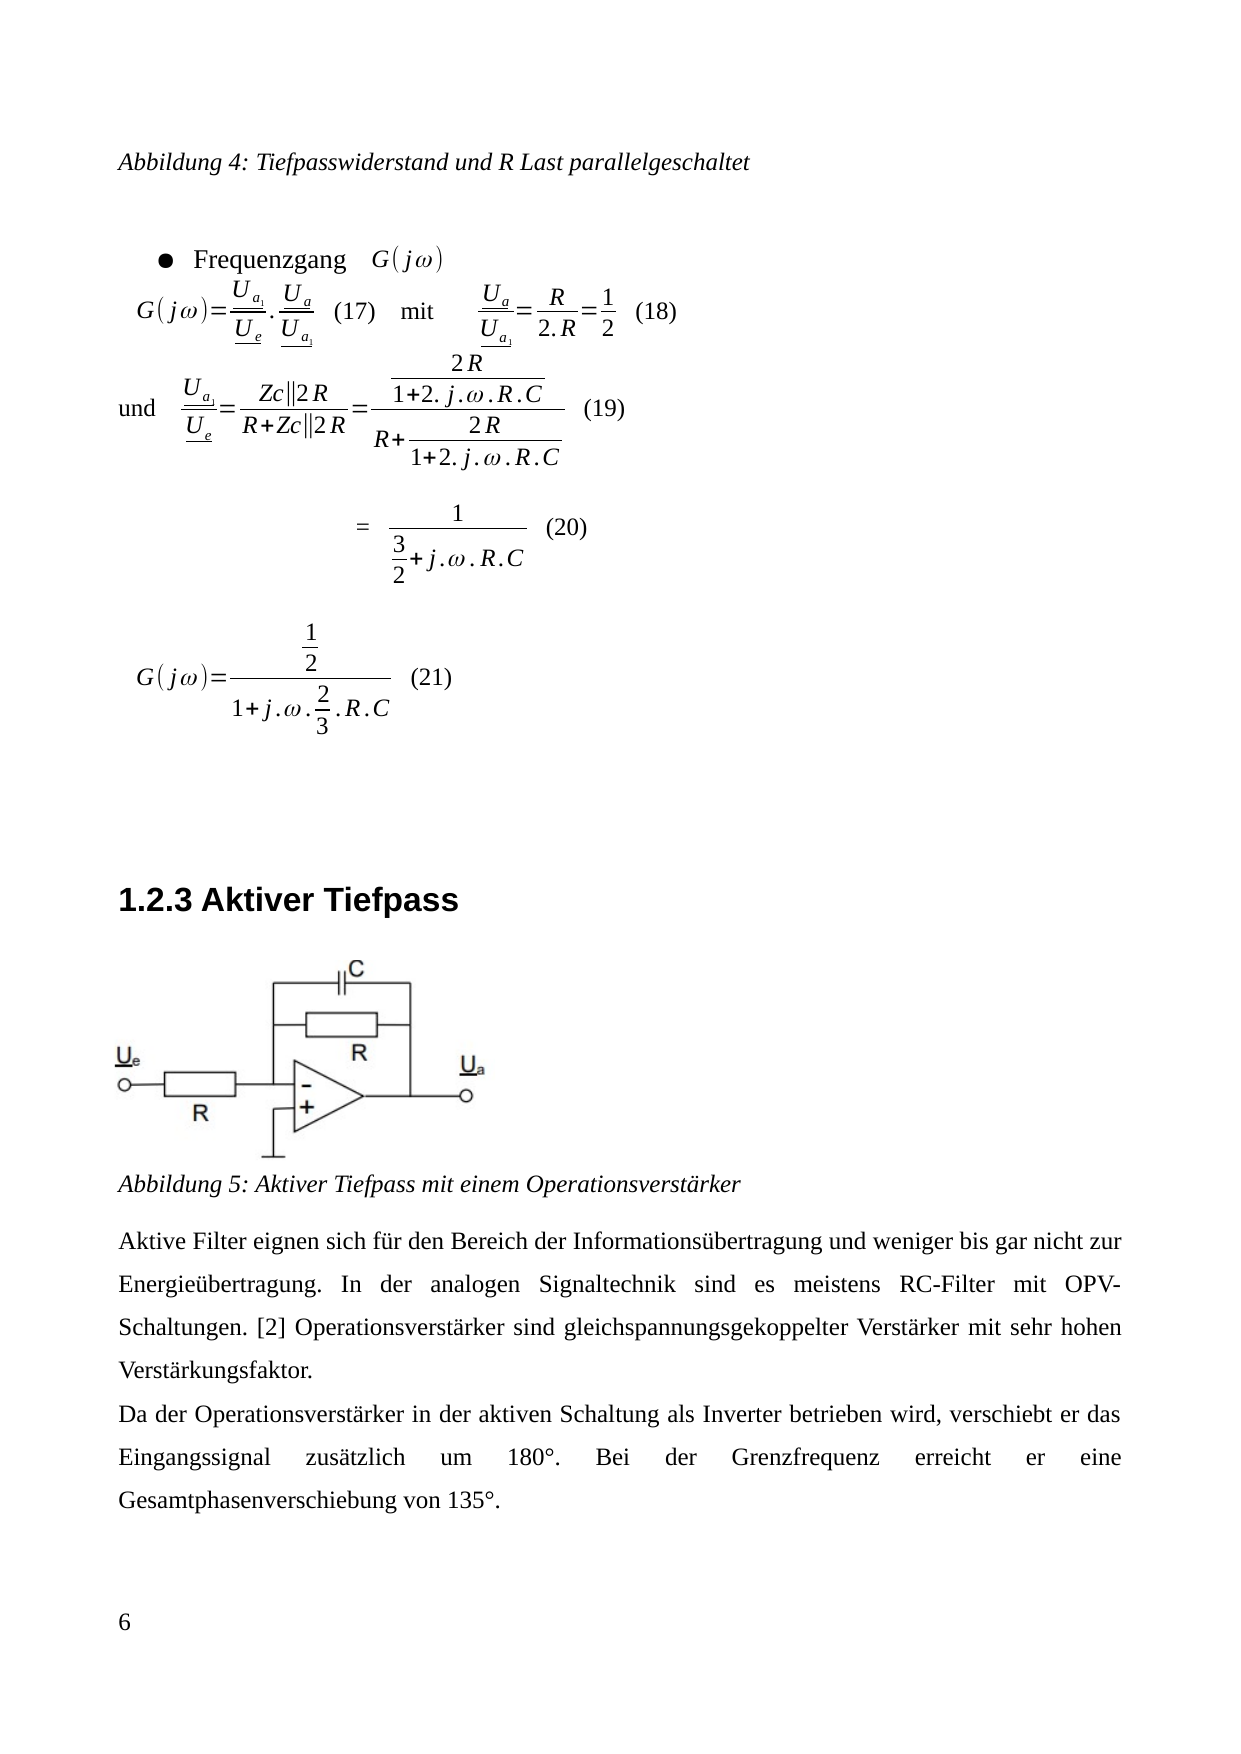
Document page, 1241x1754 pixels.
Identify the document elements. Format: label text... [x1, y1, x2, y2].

text Da der Operationsverstärker in der aktiven Schaltung als Inverter betrieben wird, verschiebt er das Eingangssignal zusätzlich um 180°. Bei der Grenzfrequenz erreicht er eine Gesamtphasenverschiebung von 135°. [118, 1399, 1122, 1514]
text und (19) [118, 349, 1122, 470]
text =(20) [118, 499, 1122, 589]
text Abbildung 5: Aktiver Tiefpass mit einem Operationsverstärker [118, 960, 1122, 1197]
text (21) [118, 618, 1122, 739]
list Frequenzgang [156, 243, 1122, 275]
text Aktive Filter eignen sich für den Bereich der Informationsübertragung und weniger bis gar nicht zur Energieübertragung. In der analogen Signaltechnik sind es meistens RC-Filter mit OPV-Schaltungen. [2] Operationsverstärker sind gleichspannungsgekoppelter Verstärker mit sehr hohen Verstärkungsfaktor. [118, 1226, 1122, 1384]
picture [95, 960, 496, 1169]
text Abbildung 4: Tiefpasswiderstand und R Last parallelgeschaltet [118, 147, 1122, 176]
text (17) mit (18) [118, 275, 1122, 349]
subtitle 1.2.3 Aktiver Tiefpass [118, 880, 1122, 919]
